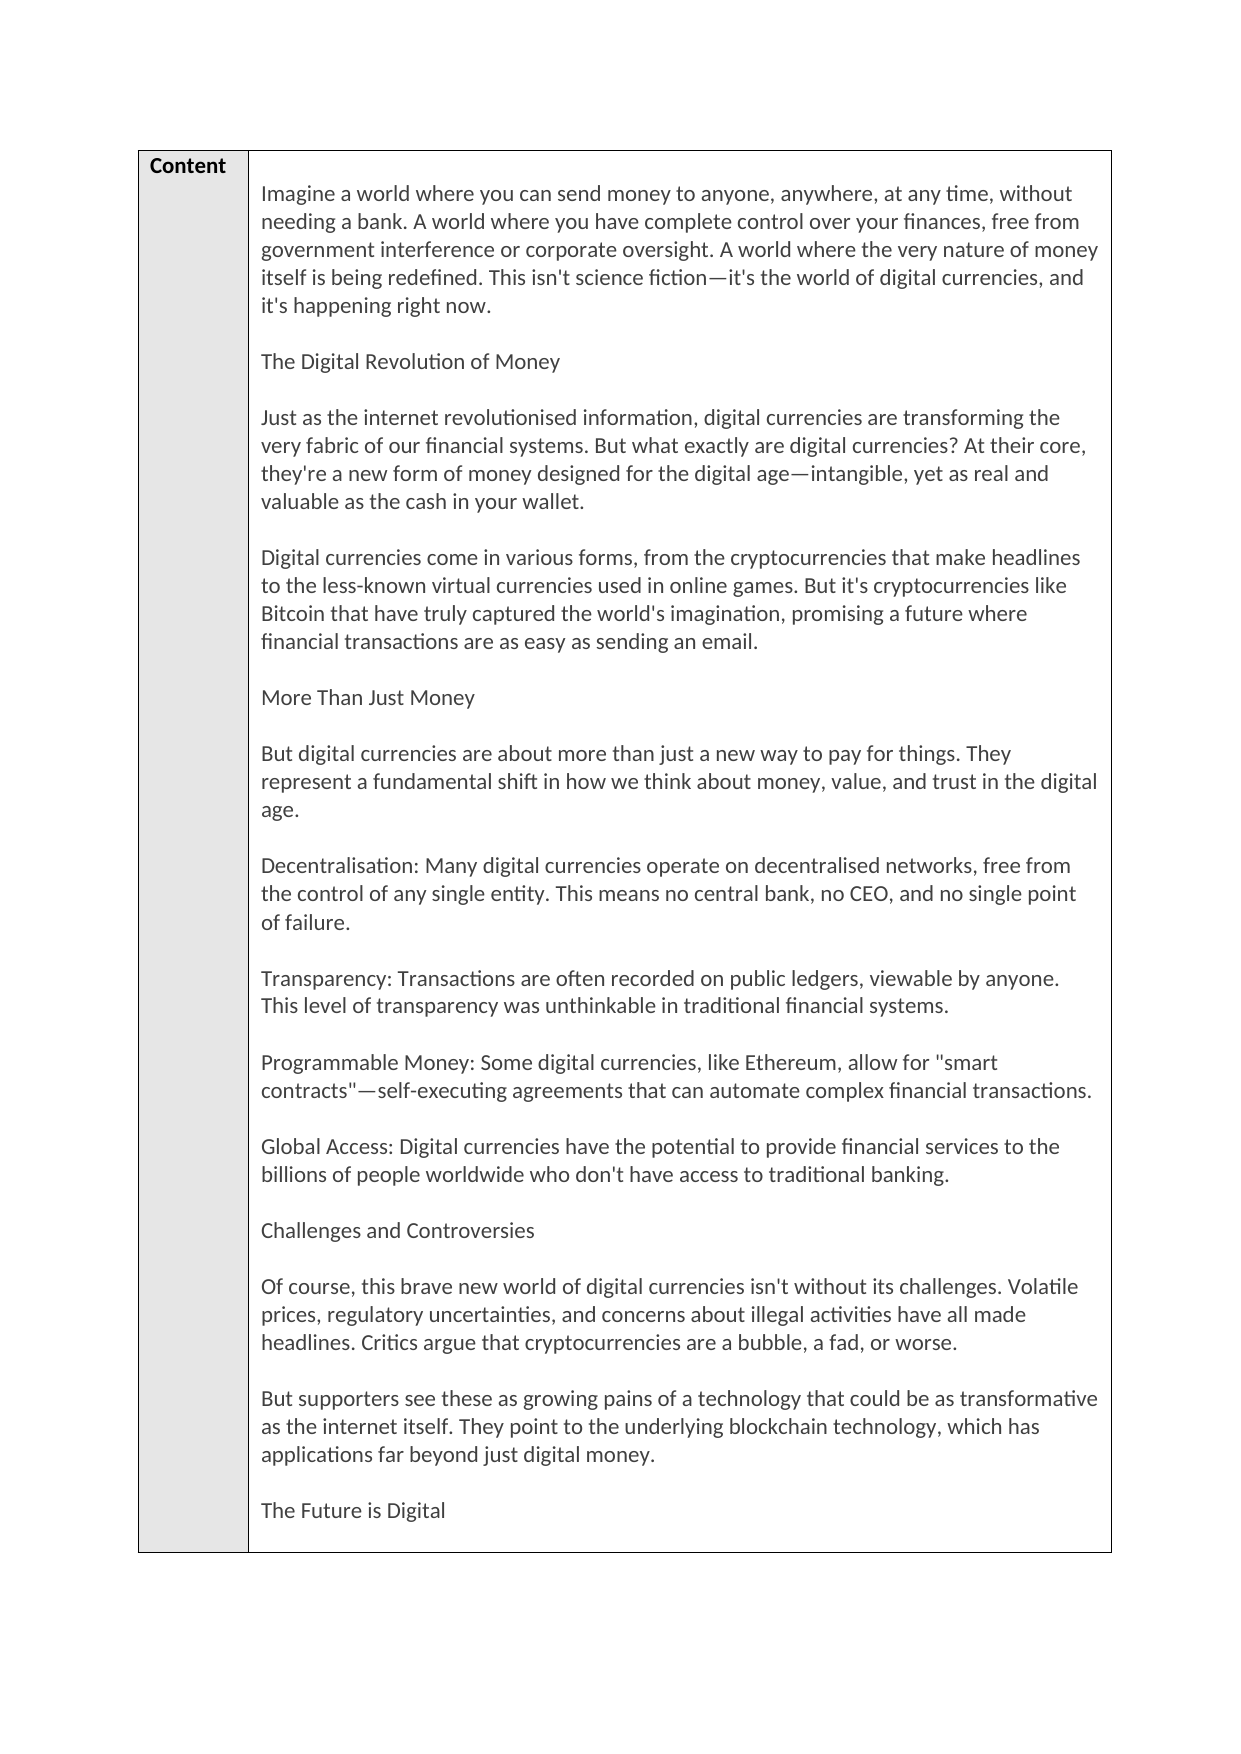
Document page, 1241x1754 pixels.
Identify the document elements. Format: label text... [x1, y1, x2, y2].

table_cell Imagine a world where you can send money to anyone, anywhere, at any time, without needing a bank. A world where you have complete control over your finances, free from government interference or corporate oversight. A world where the very nature of money itself is being redefined. This isn't science fiction—it's the world of digital currencies, and it's happening right now. The Digital Revolution of Money Just as the internet revolutionised information, digital currencies are transforming the very fabric of our financial systems. But what exactly are digital currencies? At their core, they're a new form of money designed for the digital age—intangible, yet as real and valuable as the cash in your wallet. Digital currencies come in various forms, from the cryptocurrencies that make headlines to the less-known virtual currencies used in online games. But it's cryptocurrencies like Bitcoin that have truly captured the world's imagination, promising a future where financial transactions are as easy as sending an email. More Than Just Money But digital currencies are about more than just a new way to pay for things. They represent a fundamental shift in how we think about money, value, and trust in the digital age. Decentralisation: Many digital currencies operate on decentralised networks, free from the control of any single entity. This means no central bank, no CEO, and no single point of failure. Transparency: Transactions are often recorded on public ledgers, viewable by anyone. This level of transparency was unthinkable in traditional financial systems. Programmable Money: Some digital currencies, like Ethereum, allow for "smart contracts"—self-executing agreements that can automate complex financial transactions. Global Access: Digital currencies have the potential to provide financial services to the billions of people worldwide who don't have access to traditional banking. Challenges and Controversies Of course, this brave new world of digital currencies isn't without its challenges. Volatile prices, regulatory uncertainties, and concerns about illegal activities have all made headlines. Critics argue that cryptocurrencies are a bubble, a fad, or worse. But supporters see these as growing pains of a technology that could be as transformative as the internet itself. They point to the underlying blockchain technology, which has applications far beyond just digital money. The Future is Digital [249, 151, 1111, 1552]
table_cell Content [139, 151, 248, 1552]
